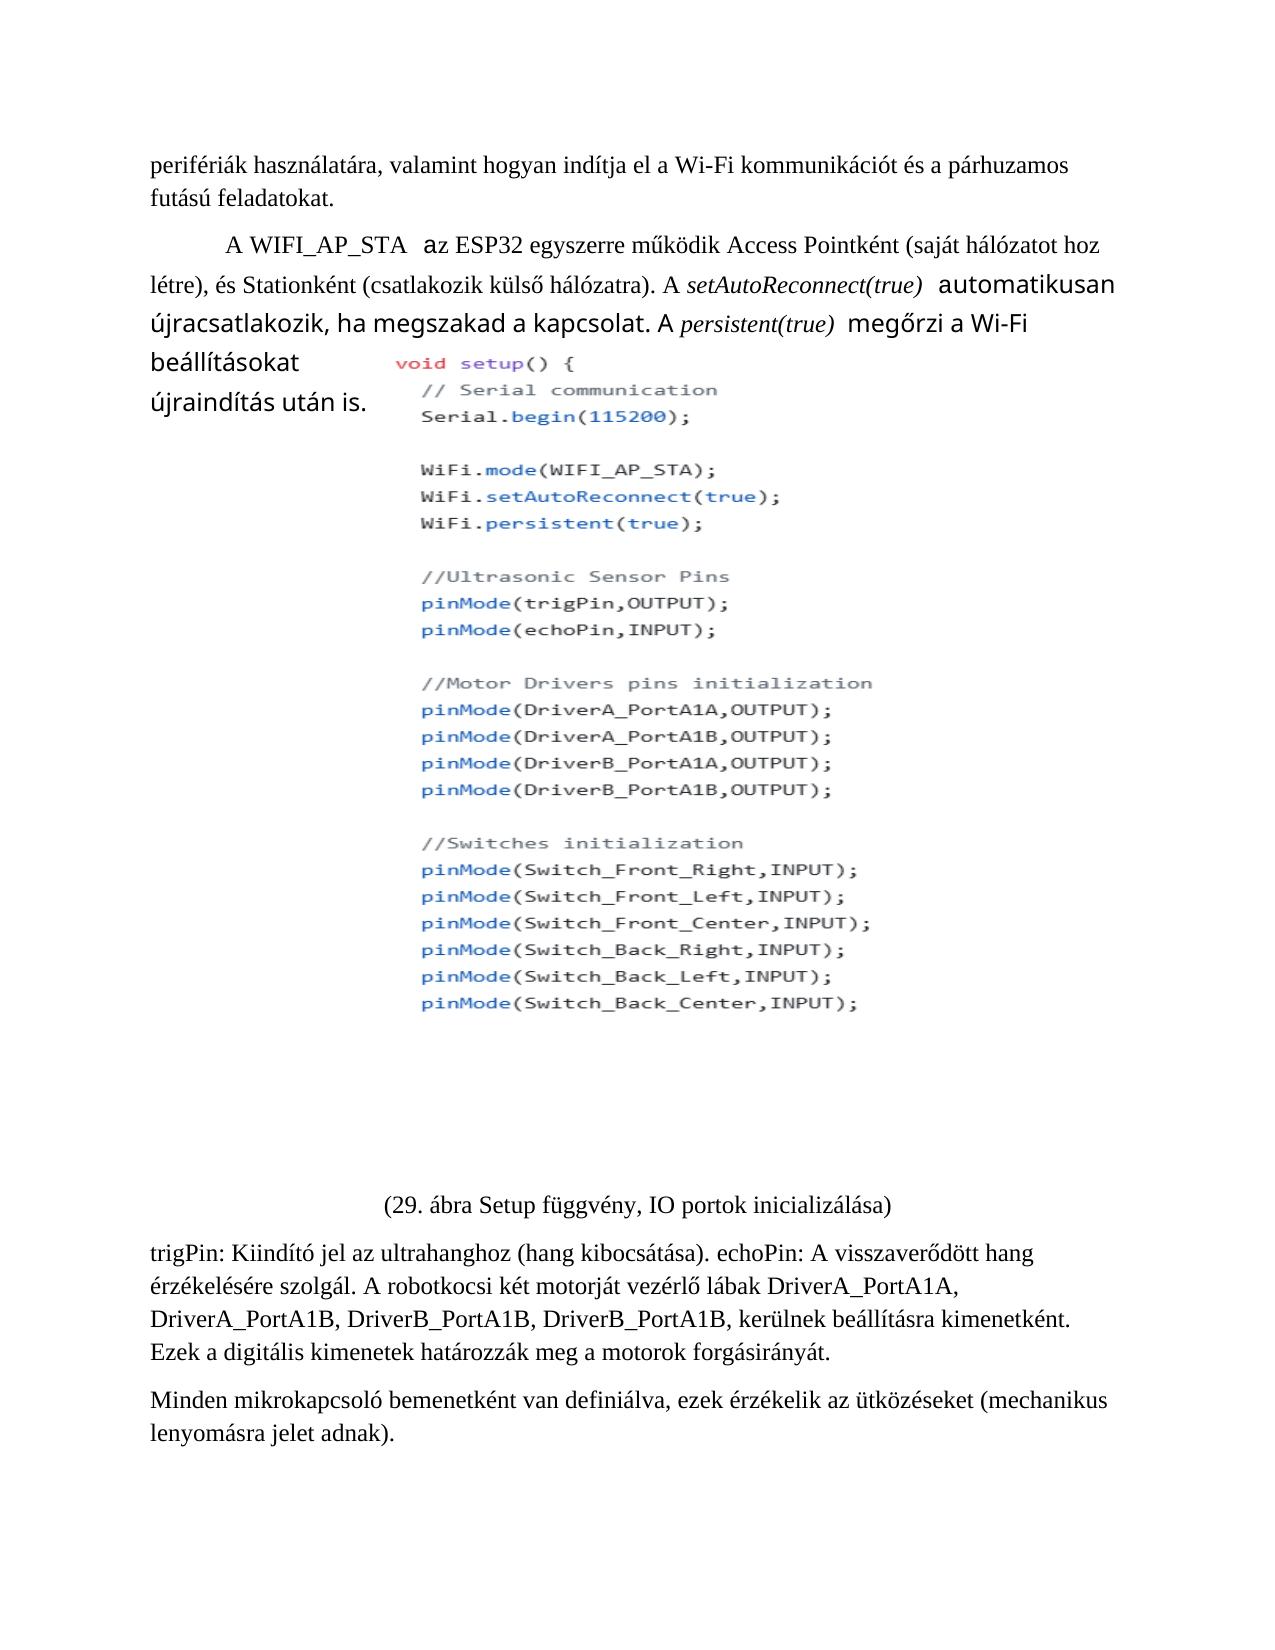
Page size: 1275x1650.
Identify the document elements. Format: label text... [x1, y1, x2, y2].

text trigPin: Kiindító jel az ultrahanghoz (hang kibocsátása). echoPin: A visszaverődött hang érzékelésére szolgál. A robotkocsi két motorját vezérlő lábak DriverA_PortA1A, DriverA_PortA1B, DriverB_PortA1B, DriverB_PortA1B, kerülnek beállításra kimenetként. Ezek a digitális kimenetek határozzák meg a motorok forgásirányát. [150, 1238, 1125, 1366]
text (29. ábra Setup függvény, IO portok inicializálása) [150, 1191, 1125, 1219]
text perifériák használatára, valamint hogyan indítja el a Wi-Fi kommunikációt és a párhuzamos futású feladatokat. [150, 150, 1125, 212]
text Minden mikrokapcsoló bemenetként van definiálva, ezek érzékelik az ütközéseket (mechanikus lenyomásra jelet adnak). [150, 1385, 1125, 1447]
text A WIFI_AP_STA az ESP32 egyszerre működik Access Pointként (saját hálózatot hoz létre), és Stationként (csatlakozik külső hálózatra). A setAutoReconnect(true) automatikusan újracsatlakozik, ha megszakad a kapcsolat. A persistent(true) megőrzi a Wi-Fi beállításokat újraindítás után is. [150, 231, 1125, 418]
picture [373, 342, 902, 1034]
